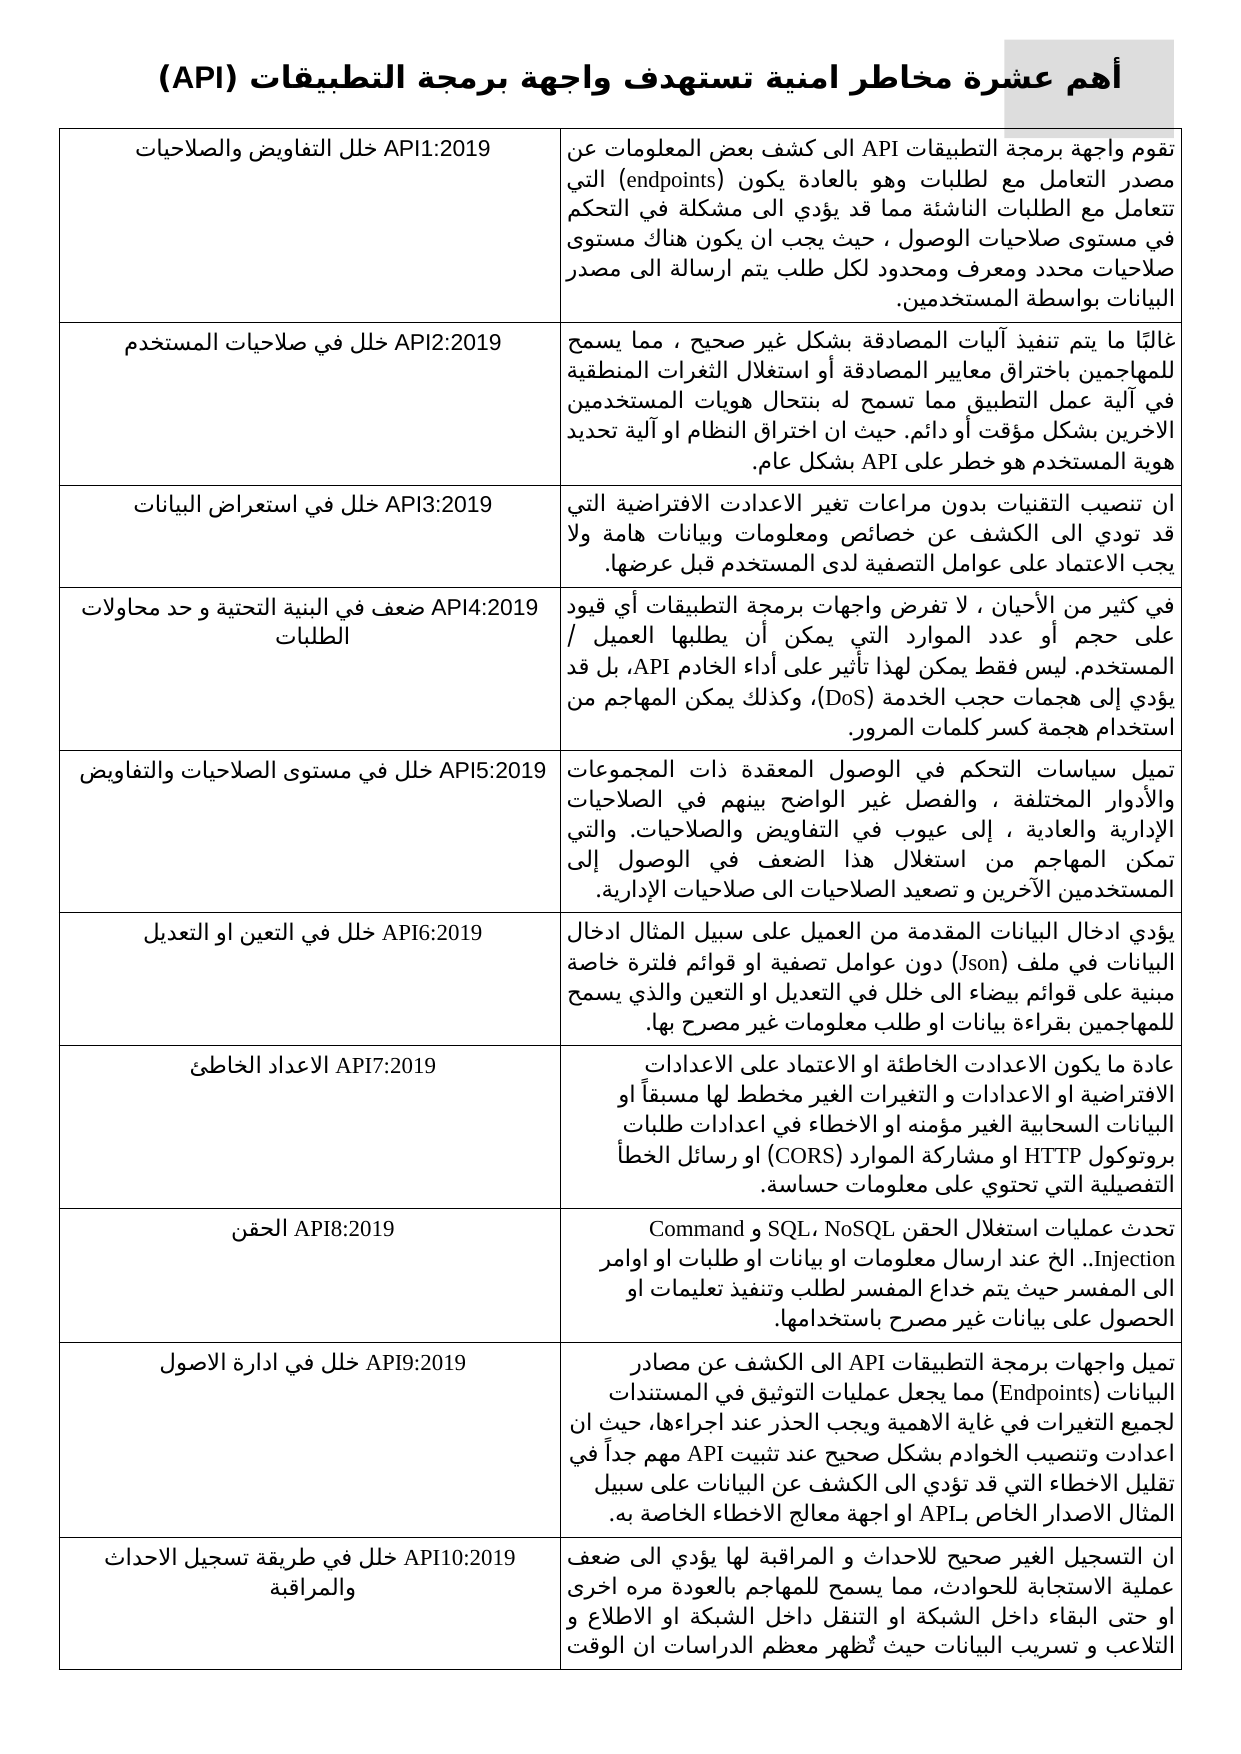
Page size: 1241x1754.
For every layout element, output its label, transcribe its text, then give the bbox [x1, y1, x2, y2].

table_cell API2:2019 خلل في صلاحيات المستخدم [60, 323, 560, 484]
table_cell يؤدي ادخال البيانات المقدمة من العميل على سبيل المثال ادخال البيانات في ملف (Json) دون عوامل تصفية او قوائم فلترة خاصة مبنية على قوائم بيضاء الى خلل في التعديل او التعين والذي يسمح للمهاجمين بقراءة بيانات او طلب معلومات غير مصرح بها. [561, 913, 1181, 1045]
table_cell API8:2019 الحقن [60, 1209, 560, 1342]
table_cell ان التسجيل الغير صحيح للاحداث و المراقبة لها يؤدي الى ضعف عملية الاستجابة للحوادث، مما يسمح للمهاجم بالعودة مره اخرى او حتى البقاء داخل الشبكة او التنقل داخل الشبكة او الاطلاع و التلاعب و تسريب البيانات حيث تٌظهر معظم الدراسات ان الوقت اللازم لاكتشاف الاختراقات يزيد عن 200 يوم وعادة ما يتم اكتشاف تلك الاختراقات من اطراف خارجية بدلاً من المراقبة بسبب ضعفها. [561, 1538, 1181, 1669]
table_cell ان تنصيب التقنيات بدون مراعات تغير الاعدادت الافتراضية التي قد تودي الى الكشف عن خصائص ومعلومات وبيانات هامة ولا يجب الاعتماد على عوامل التصفية لدى المستخدم قبل عرضها. [561, 486, 1181, 587]
table_header API1:2019 خلل التفاويض والصلاحيات [60, 129, 560, 322]
table_cell API6:2019 خلل في التعين او التعديل [60, 913, 560, 1045]
table_cell API9:2019 خلل في ادارة الاصول [60, 1343, 560, 1537]
table_header تقوم واجهة برمجة التطبيقات API الى كشف بعض المعلومات عن مصدر التعامل مع لطلبات وهو بالعادة يكون (endpoints) التي تتعامل مع الطلبات الناشئة مما قد يؤدي الى مشكلة في التحكم في مستوى صلاحيات الوصول ، حيث يجب ان يكون هناك مستوى صلاحيات محدد ومعرف ومحدود لكل طلب يتم ارسالة الى مصدر البيانات بواسطة المستخدمين. [561, 129, 1181, 322]
table_cell API4:2019 ضعف في البنية التحتية و حد محاولات الطلبات [60, 588, 560, 750]
table_cell غالبًا ما يتم تنفيذ آليات المصادقة بشكل غير صحيح ، مما يسمح للمهاجمين باختراق معايير المصادقة أو استغلال الثغرات المنطقية في آلية عمل التطبيق مما تسمح له بنتحال هويات المستخدمين الاخرين بشكل مؤقت أو دائم. حيث ان اختراق النظام او آلية تحديد هوية المستخدم هو خطر على API بشكل عام. [561, 323, 1181, 484]
table_cell تحدث عمليات استغلال الحقن SQL، NoSQL و Command Injection.. الخ عند ارسال معلومات او بيانات او طلبات او اوامر الى المفسر حيث يتم خداع المفسر لطلب وتنفيذ تعليمات او الحصول على بيانات غير مصرح باستخدامها. [561, 1209, 1181, 1342]
table_cell تميل واجهات برمجة التطبيقات API الى الكشف عن مصادر البيانات (Endpoints) مما يجعل عمليات التوثيق في المستندات لجميع التغيرات في غاية الاهمية ويجب الحذر عند اجراءها، حيث ان اعدادت وتنصيب الخوادم بشكل صحيح عند تثبيت API مهم جداً في تقليل الاخطاء التي قد تؤدي الى الكشف عن البيانات على سبيل المثال الاصدار الخاص بـAPI او اجهة معالج الاخطاء الخاصة به. [561, 1343, 1181, 1537]
table_cell عادة ما يكون الاعدادت الخاطئة او الاعتماد على الاعدادات الافتراضية او الاعدادات و التغيرات الغير مخطط لها مسبقاً او البيانات السحابية الغير مؤمنه او الاخطاء في اعدادات طلبات بروتوكول HTTP او مشاركة الموارد (CORS) او رسائل الخطأ التفصيلية التي تحتوي على معلومات حساسة. [561, 1046, 1181, 1208]
table_cell API5:2019 خلل في مستوى الصلاحيات والتفاويض [60, 751, 560, 912]
table_cell API10:2019 خلل في طريقة تسجيل الاحداث والمراقبة [60, 1538, 560, 1669]
table_cell تميل سياسات التحكم في الوصول المعقدة ذات المجموعات والأدوار المختلفة ، والفصل غير الواضح بينهم في الصلاحيات الإدارية والعادية ، إلى عيوب في التفاويض والصلاحيات. والتي تمكن المهاجم من استغلال هذا الضعف في الوصول إلى المستخدمين الآخرين و تصعيد الصلاحيات الى صلاحيات الإدارية. [561, 751, 1181, 912]
table_cell API3:2019 خلل في استعراض البيانات [60, 486, 560, 587]
table_cell في كثير من الأحيان ، لا تفرض واجهات برمجة التطبيقات أي قيود على حجم أو عدد الموارد التي يمكن أن يطلبها العميل / المستخدم. ليس فقط يمكن لهذا تأثير على أداء الخادم API، بل قد يؤدي إلى هجمات حجب الخدمة (DoS)، وكذلك يمكن المهاجم من استخدام هجمة كسر كلمات المرور. [561, 588, 1181, 750]
table_cell API7:2019 الاعداد الخاطئ [60, 1046, 560, 1208]
